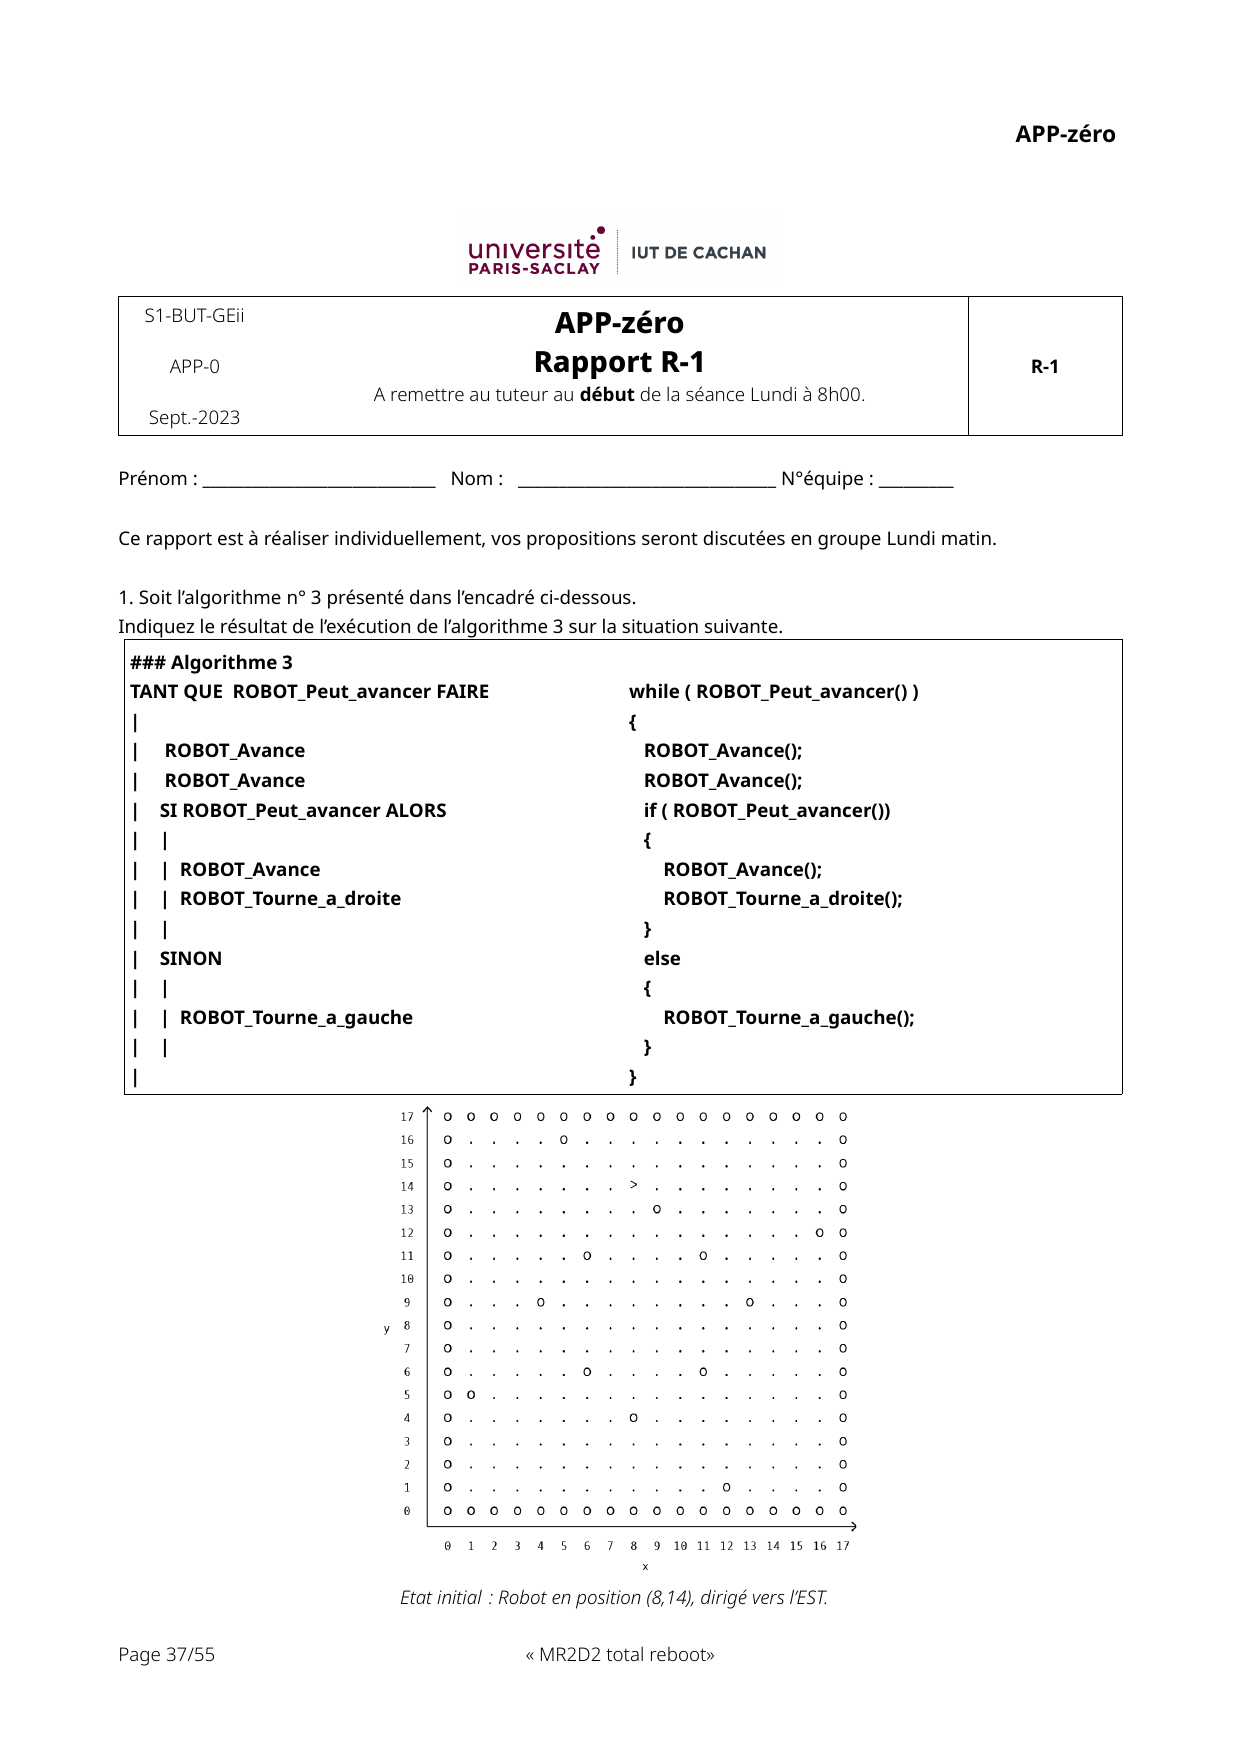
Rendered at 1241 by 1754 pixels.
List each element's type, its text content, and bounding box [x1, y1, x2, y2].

table_header while ( ROBOT_Peut_avancer() ) { ROBOT_Avance(); ROBOT_Avance(); if ( ROBOT_Peut_avancer()) { ROBOT_Avance(); ROBOT_Tourne_a_droite(); } else { ROBOT_Tourne_a_gauche(); } } [623, 640, 1122, 1094]
table_header [271, 208, 968, 296]
text Prénom : ____________________________ Nom : _______________________________ N°équipe : _________ [118, 467, 1122, 491]
table_header [118, 208, 271, 296]
table_cell S1-BUT-GEii APP-0 Sept.-2023 [119, 297, 271, 435]
table_header ### Algorithme 3 TANT QUE ROBOT_Peut_avancer FAIRE | | ROBOT_Avance | ROBOT_Avance | SI ROBOT_Peut_avancer ALORS | | | | ROBOT_Avance | | ROBOT_Tourne_a_droite | | | SINON | | | | ROBOT_Tourne_a_gauche | | | [125, 640, 623, 1094]
text 1. Soit l’algorithme n° 3 présenté dans l’encadré ci-dessous. [118, 585, 1122, 609]
table_header [968, 208, 1122, 296]
picture [383, 1106, 857, 1572]
text Indiquez le résultat de l’exécution de l’algorithme 3 sur la situation suivante. [118, 615, 1122, 638]
table_cell APP-zéro Rapport R-1 A remettre au tuteur au début de la séance Lundi à 8h00. [271, 297, 968, 435]
picture [457, 213, 782, 287]
text Etat initial : Robot en position (8,14), dirigé vers l’EST. [118, 1584, 1122, 1610]
text Ce rapport est à réaliser individuellement, vos propositions seront discutées en groupe Lundi matin. [118, 526, 1122, 550]
table_cell R-1 [969, 297, 1122, 435]
